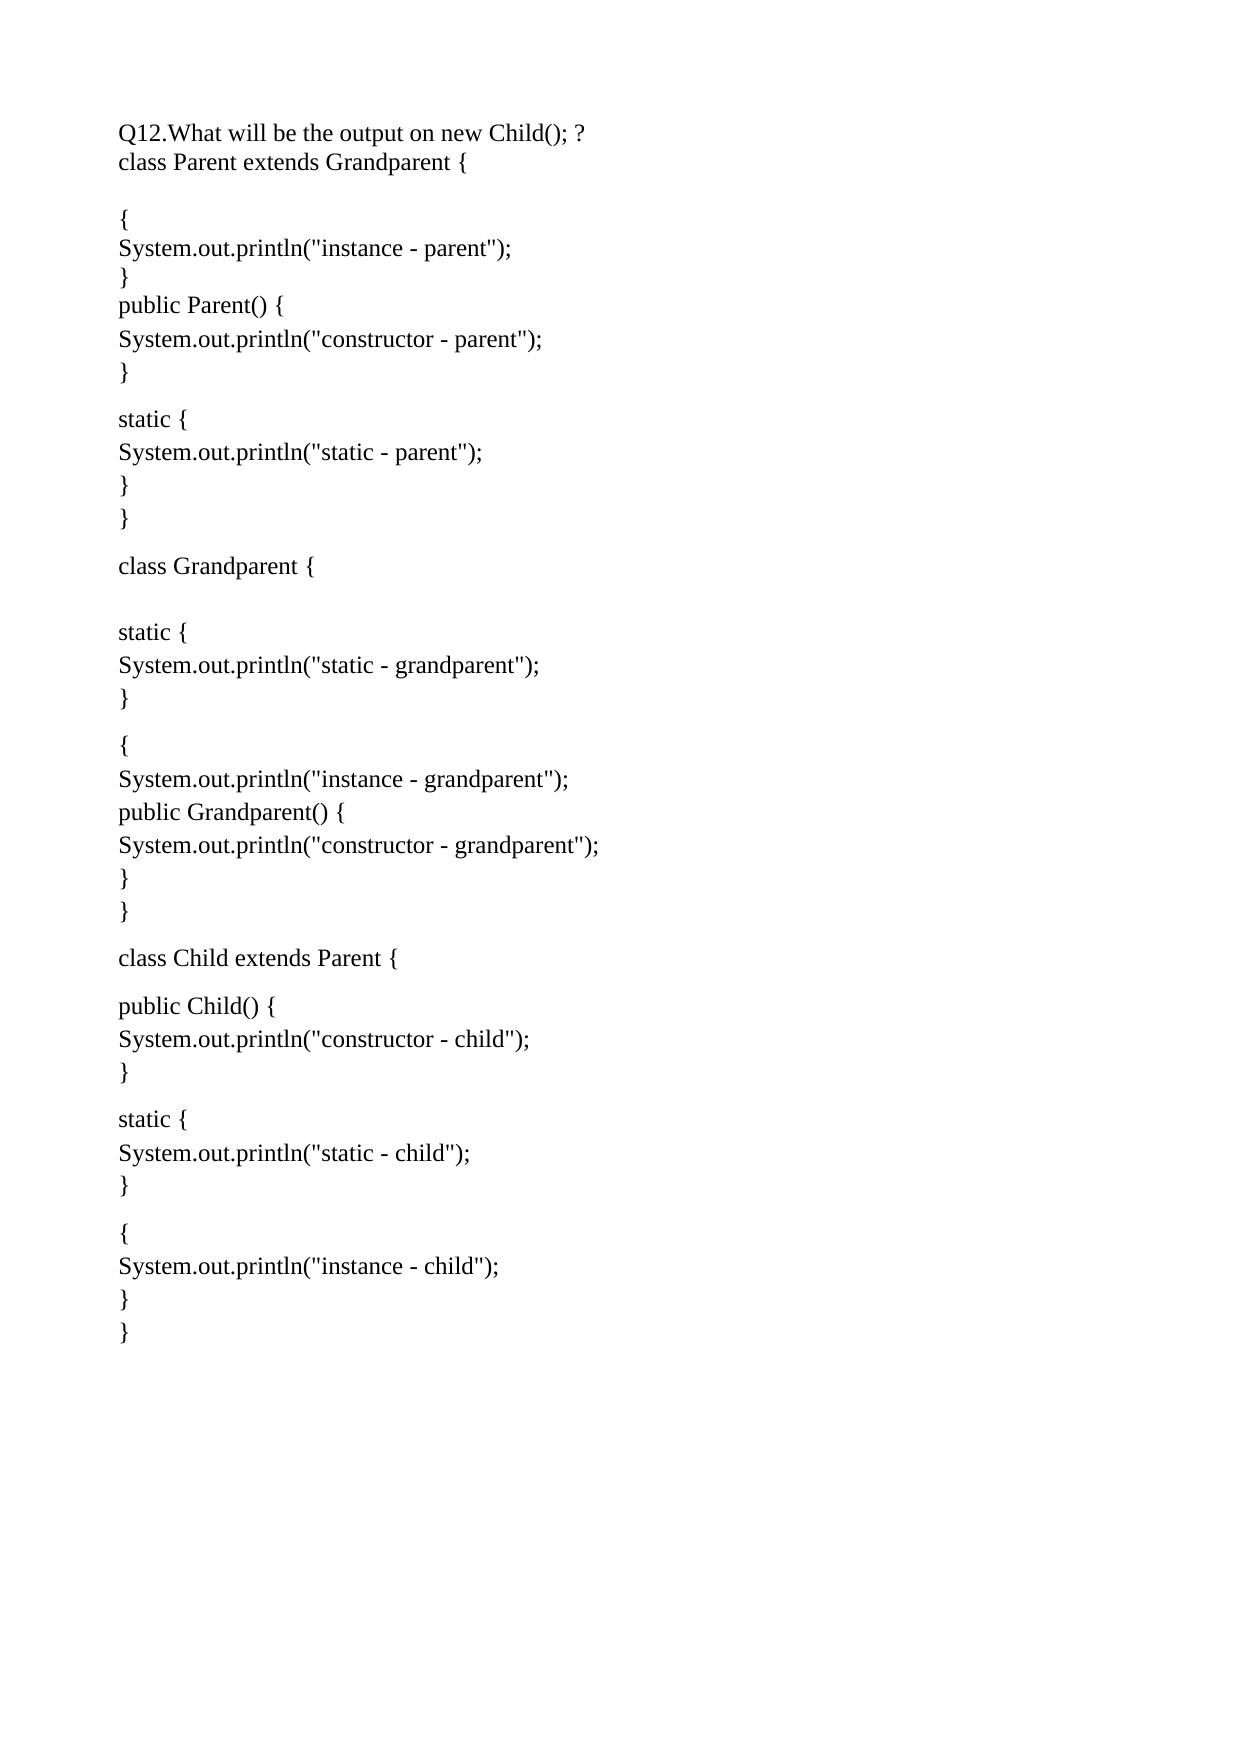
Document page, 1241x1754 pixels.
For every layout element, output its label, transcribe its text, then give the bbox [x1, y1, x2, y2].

text { System.out.println("instance - grandparent"); public Grandparent() { System.out.println("constructor - grandparent"); } } [118, 731, 1122, 924]
text static { System.out.println("static - child"); } [118, 1104, 1122, 1199]
text Q12.What will be the output on new Child(); ? class Parent extends Grandparent { { System.out.println("instance - parent"); } [118, 118, 1122, 291]
text static { System.out.println("static - parent"); } } [118, 404, 1122, 532]
text public Child() { System.out.println("constructor - child"); } [118, 991, 1122, 1086]
text class Child extends Parent { [118, 943, 1122, 972]
text { System.out.println("instance - child"); } } [118, 1218, 1122, 1346]
text public Parent() { System.out.println("constructor - parent"); } [118, 291, 1122, 385]
text class Grandparent { static { System.out.println("static - grandparent"); } [118, 551, 1122, 712]
